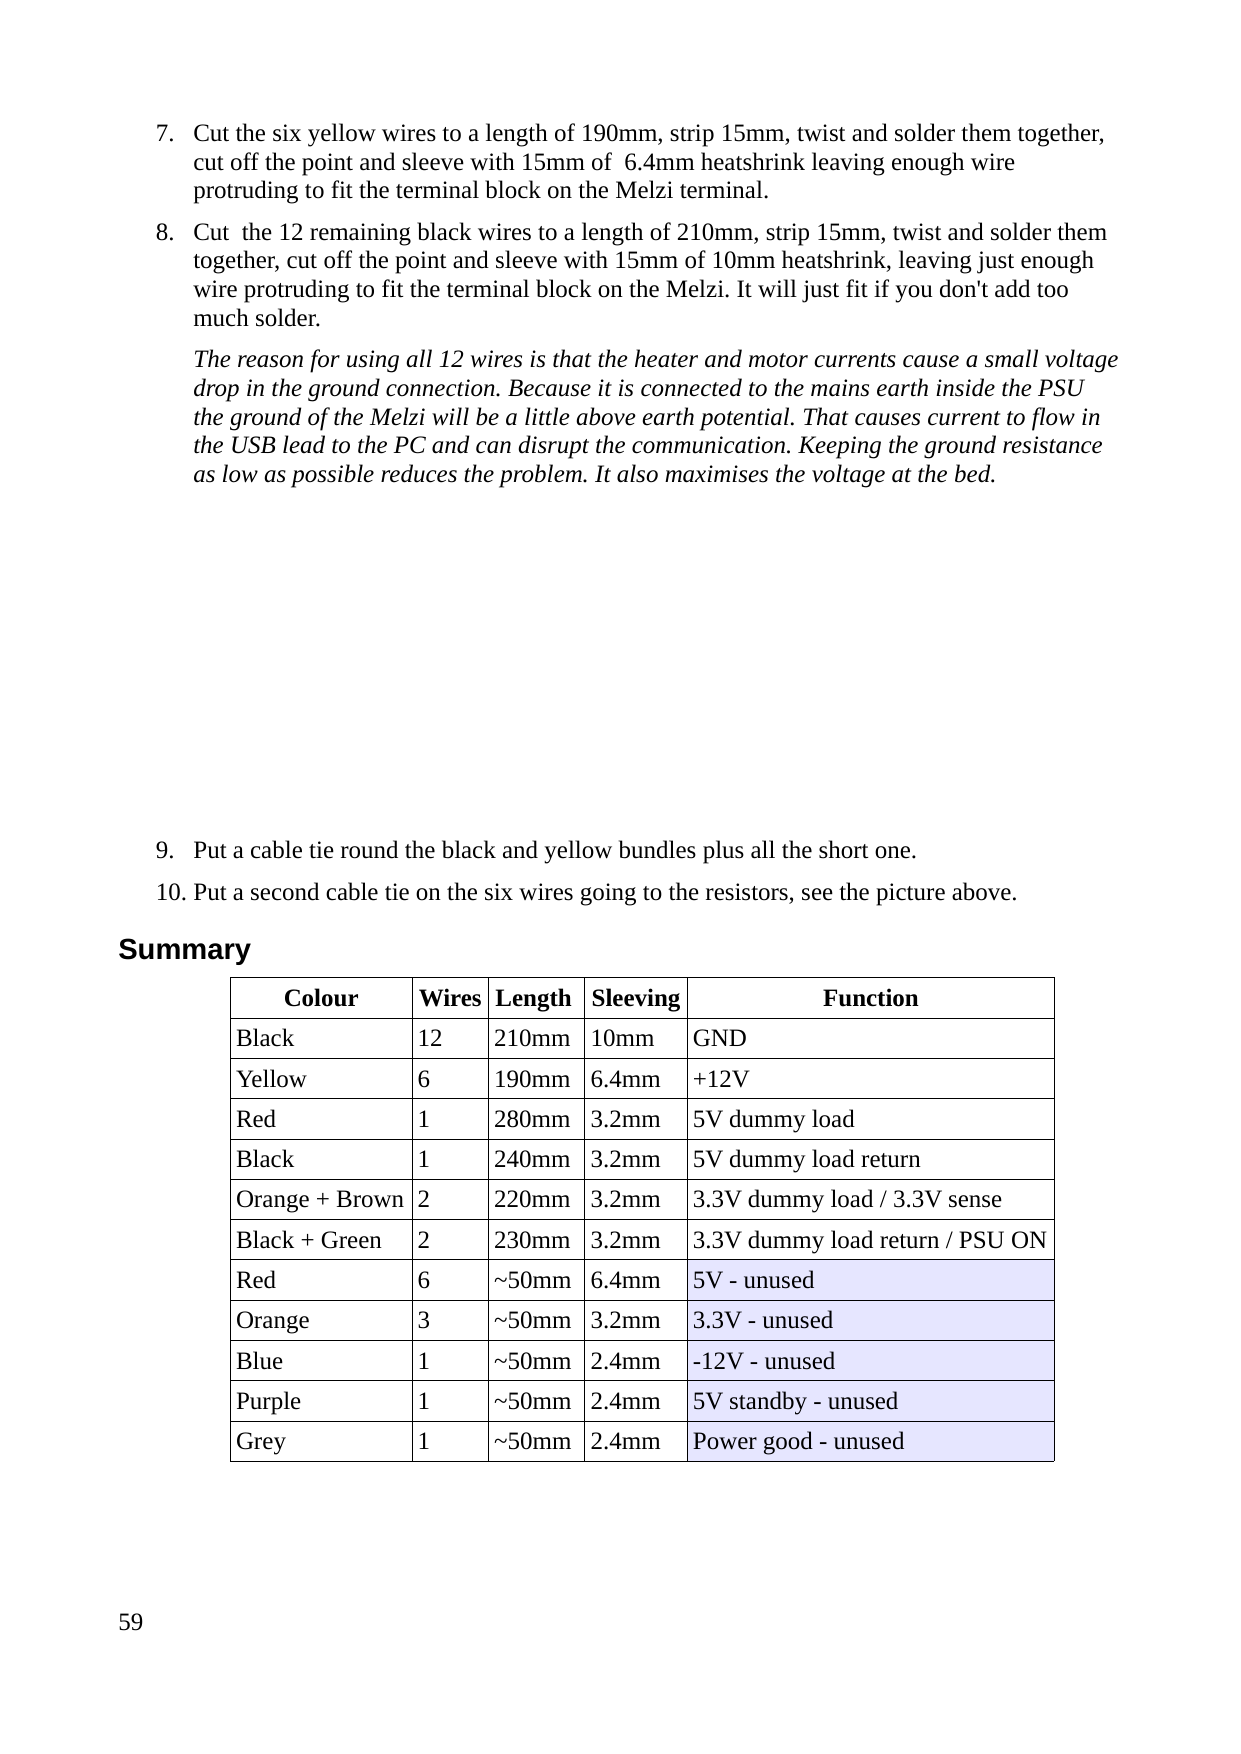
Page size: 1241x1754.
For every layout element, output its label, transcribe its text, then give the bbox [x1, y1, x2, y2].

table_cell 2 [413, 1220, 488, 1259]
subtitle Summary [118, 932, 1122, 965]
table_cell 240mm [489, 1140, 584, 1179]
table_header [788, 501, 1122, 836]
table_cell Orange [231, 1301, 412, 1340]
table_header Wires [413, 978, 488, 1017]
table_cell ~50mm [489, 1301, 584, 1340]
table_cell 6.4mm [585, 1260, 687, 1300]
list Cut the six yellow wires to a length of 190mm, strip 15mm, twist and solder them together, cut off the point and sleeve with 15mm of 6.4mm heatshrink leaving enough wire protruding to fit the terminal block on the Melzi terminal. [156, 118, 1122, 204]
table_cell 280mm [489, 1099, 584, 1138]
table_cell ~50mm [489, 1381, 584, 1421]
list Put a cable tie round the black and yellow bundles plus all the short one. [156, 836, 1122, 864]
table_cell 3.3V dummy load return / PSU ON [688, 1220, 1054, 1259]
table_cell Yellow [231, 1059, 412, 1098]
table_cell 2 [413, 1180, 488, 1219]
table_cell 210mm [489, 1019, 584, 1058]
table_cell -12V - unused [688, 1341, 1054, 1380]
table_cell 6.4mm [585, 1059, 687, 1098]
table_cell 3.2mm [585, 1180, 687, 1219]
list The reason for using all 12 wires is that the heater and motor currents cause a small voltage drop in the ground connection. Because it is connected to the mains earth inside the PSU the ground of the Melzi will be a little above earth potential. That causes current to flow in the USB lead to the PC and can disrupt the communication. Keeping the ground resistance as low as possible reduces the problem. It also maximises the voltage at the bed. [156, 344, 1122, 488]
table_cell 190mm [489, 1059, 584, 1098]
table_header [118, 501, 453, 836]
table_cell 5V - unused [688, 1260, 1054, 1300]
table_cell ~50mm [489, 1260, 584, 1300]
table_cell 3.3V - unused [688, 1301, 1054, 1340]
table_cell 5V dummy load [688, 1099, 1054, 1138]
table_cell 1 [413, 1422, 488, 1461]
table_cell 3.2mm [585, 1140, 687, 1179]
table_cell 1 [413, 1099, 488, 1138]
table_cell 10mm [585, 1019, 687, 1058]
table_cell +12V [688, 1059, 1054, 1098]
table_cell 3.2mm [585, 1099, 687, 1138]
table_cell ~50mm [489, 1422, 584, 1461]
table_header Sleeving [585, 978, 687, 1017]
table_cell 3.2mm [585, 1301, 687, 1340]
table_cell Black [231, 1019, 412, 1058]
table_cell 1 [413, 1381, 488, 1421]
table_cell 1 [413, 1341, 488, 1380]
table_cell GND [688, 1019, 1054, 1058]
table_cell 230mm [489, 1220, 584, 1259]
table_cell 1 [413, 1140, 488, 1179]
table_cell 220mm [489, 1180, 584, 1219]
table_cell Power good - unused [688, 1422, 1054, 1461]
table_cell 2.4mm [585, 1381, 687, 1421]
table_header [453, 501, 787, 836]
list Put a second cable tie on the six wires going to the resistors, see the picture above. [156, 877, 1122, 906]
table_header Colour [231, 978, 412, 1017]
table_cell Black [231, 1140, 412, 1179]
table_cell Red [231, 1260, 412, 1300]
table_cell Blue [231, 1341, 412, 1380]
table_cell 5V standby - unused [688, 1381, 1054, 1421]
table_cell Red [231, 1099, 412, 1138]
table_cell 6 [413, 1260, 488, 1300]
list Cut the 12 remaining black wires to a length of 210mm, strip 15mm, twist and solder them together, cut off the point and sleeve with 15mm of 10mm heatshrink, leaving just enough wire protruding to fit the terminal block on the Melzi. It will just fit if you don't add too much solder. [156, 217, 1122, 332]
table_cell 2.4mm [585, 1341, 687, 1380]
table_header Length [489, 978, 584, 1017]
table_cell 12 [413, 1019, 488, 1058]
table_cell Orange + Brown [231, 1180, 412, 1219]
table_header Function [688, 978, 1054, 1017]
table_cell 3.2mm [585, 1220, 687, 1259]
table_cell Black + Green [231, 1220, 412, 1259]
table_cell 6 [413, 1059, 488, 1098]
table_cell 2.4mm [585, 1422, 687, 1461]
table_cell Grey [231, 1422, 412, 1461]
table_cell Purple [231, 1381, 412, 1421]
table_cell 5V dummy load return [688, 1140, 1054, 1179]
table_cell 3.3V dummy load / 3.3V sense [688, 1180, 1054, 1219]
table_cell 3 [413, 1301, 488, 1340]
table_cell ~50mm [489, 1341, 584, 1380]
